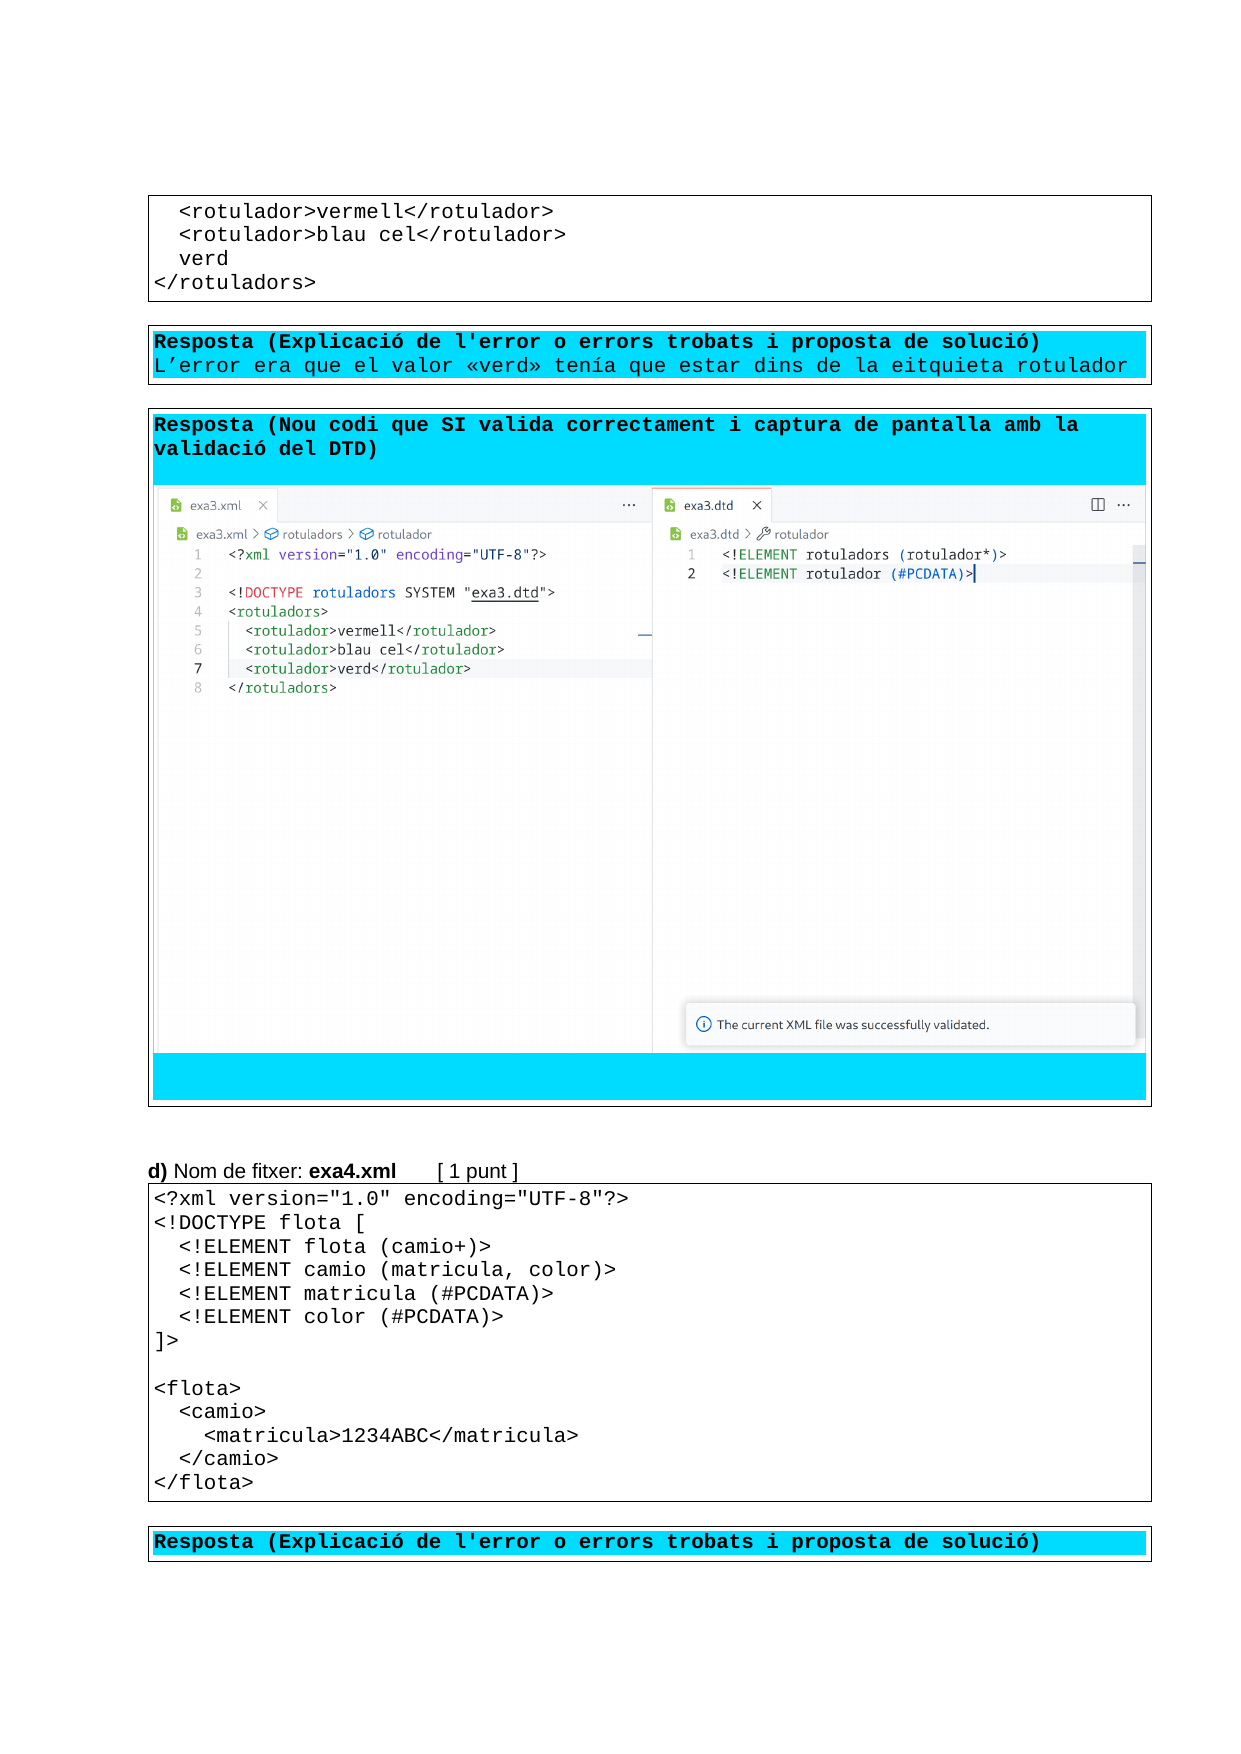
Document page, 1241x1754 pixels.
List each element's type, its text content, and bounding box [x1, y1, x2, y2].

picture [153, 485, 1146, 1053]
table_header Resposta (Explicació de l'error o errors trobats i proposta de solució) L’error era que el valor «verd» tenía que estar dins de la eitquieta rotulador [149, 326, 1151, 384]
table_header <?xml version="1.0" encoding="UTF-8"?> <!DOCTYPE flota [ <!ELEMENT flota (camio+)> <!ELEMENT camio (matricula, color)> <!ELEMENT matricula (#PCDATA)> <!ELEMENT color (#PCDATA)> ]> <flota> <camio> <matricula>1234ABC</matricula> </camio> </flota> [149, 1184, 1151, 1501]
table_header Resposta (Nou codi que SI valida correctament i captura de pantalla amb la validació del DTD) [149, 409, 1151, 1106]
text d) Nom de fitxer: exa4.xml [ 1 punt ] [148, 1158, 1151, 1182]
table_header <rotulador>vermell</rotulador> <rotulador>blau cel</rotulador> verd </rotuladors> [149, 196, 1151, 301]
table_header Resposta (Explicació de l'error o errors trobats i proposta de solució) [149, 1527, 1151, 1561]
